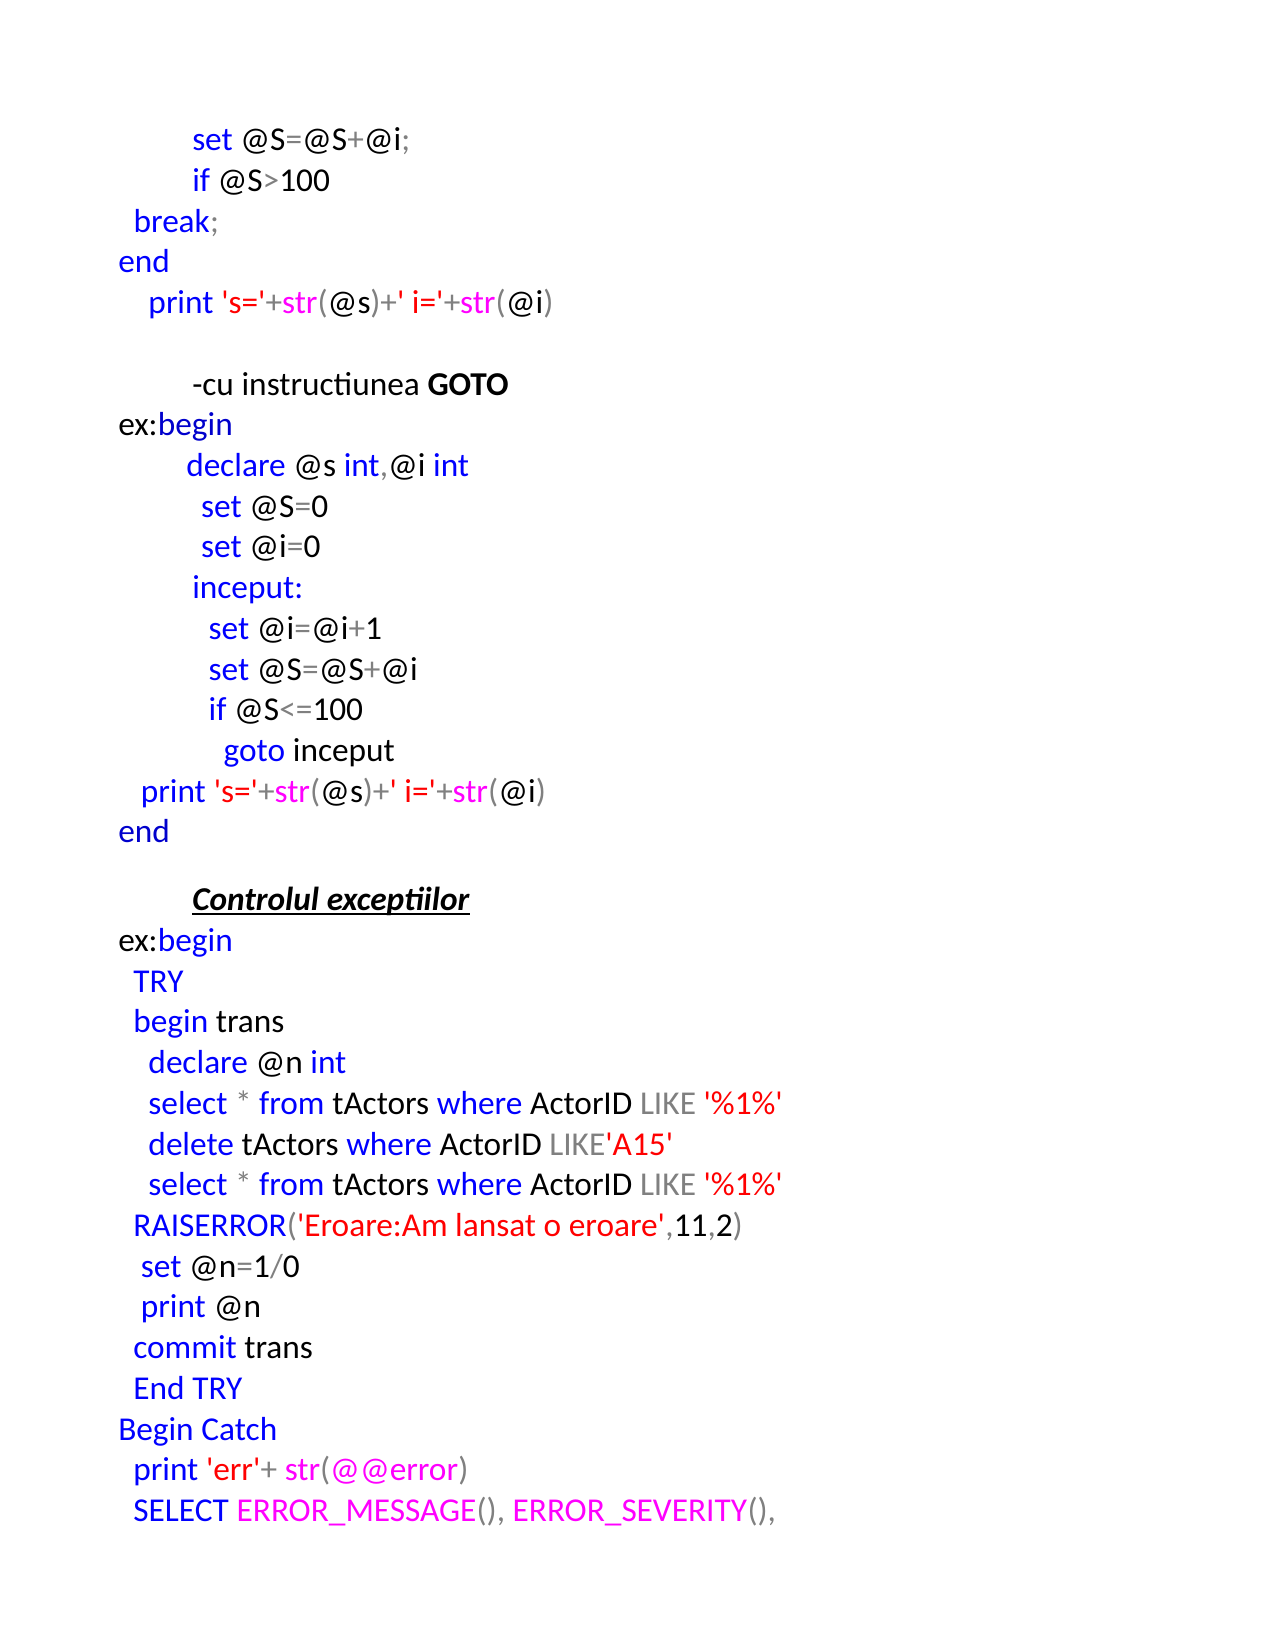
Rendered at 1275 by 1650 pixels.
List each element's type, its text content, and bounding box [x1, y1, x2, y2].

text inceput: [118, 566, 1157, 607]
text TRY [118, 960, 1157, 1000]
text if @S<=100 [118, 688, 1157, 729]
text set @S=@S+@i; [118, 118, 1157, 159]
text end [118, 811, 1157, 851]
text goto inceput [118, 729, 1157, 770]
text print 'err'+ str(@@error) [118, 1448, 1157, 1489]
text set @S=0 [118, 485, 1157, 525]
text SELECT ERROR_MESSAGE(), ERROR_SEVERITY(), [118, 1489, 1157, 1530]
text -cu instructiunea GOTO [118, 362, 1157, 403]
text Begin Catch [118, 1408, 1157, 1448]
text set @n=1/0 [118, 1245, 1157, 1286]
text set @i=0 [118, 525, 1157, 566]
text print 's='+str(@s)+' i='+str(@i) [118, 770, 1157, 811]
text end [118, 240, 1157, 281]
text print @n [118, 1286, 1157, 1326]
text begin trans [118, 1000, 1157, 1041]
text ex:begin [118, 403, 1157, 444]
text select * from tActors where ActorID LIKE '%1%' [118, 1163, 1157, 1204]
text delete tActors where ActorID LIKE'A15' [118, 1123, 1157, 1163]
text Controlul exceptiilor [118, 878, 1157, 919]
text set @i=@i+1 [118, 607, 1157, 648]
text set @S=@S+@i [118, 648, 1157, 688]
text commit trans [118, 1326, 1157, 1367]
text if @S>100 [118, 159, 1157, 199]
text RAISERROR('Eroare:Am lansat o eroare',11,2) [118, 1204, 1157, 1245]
text print 's='+str(@s)+' i='+str(@i) [118, 281, 1157, 322]
text break; [118, 199, 1157, 240]
text declare @s int,@i int [118, 444, 1157, 485]
text ex:begin [118, 919, 1157, 960]
text End TRY [118, 1367, 1157, 1408]
text declare @n int [118, 1041, 1157, 1082]
text select * from tActors where ActorID LIKE '%1%' [118, 1082, 1157, 1123]
